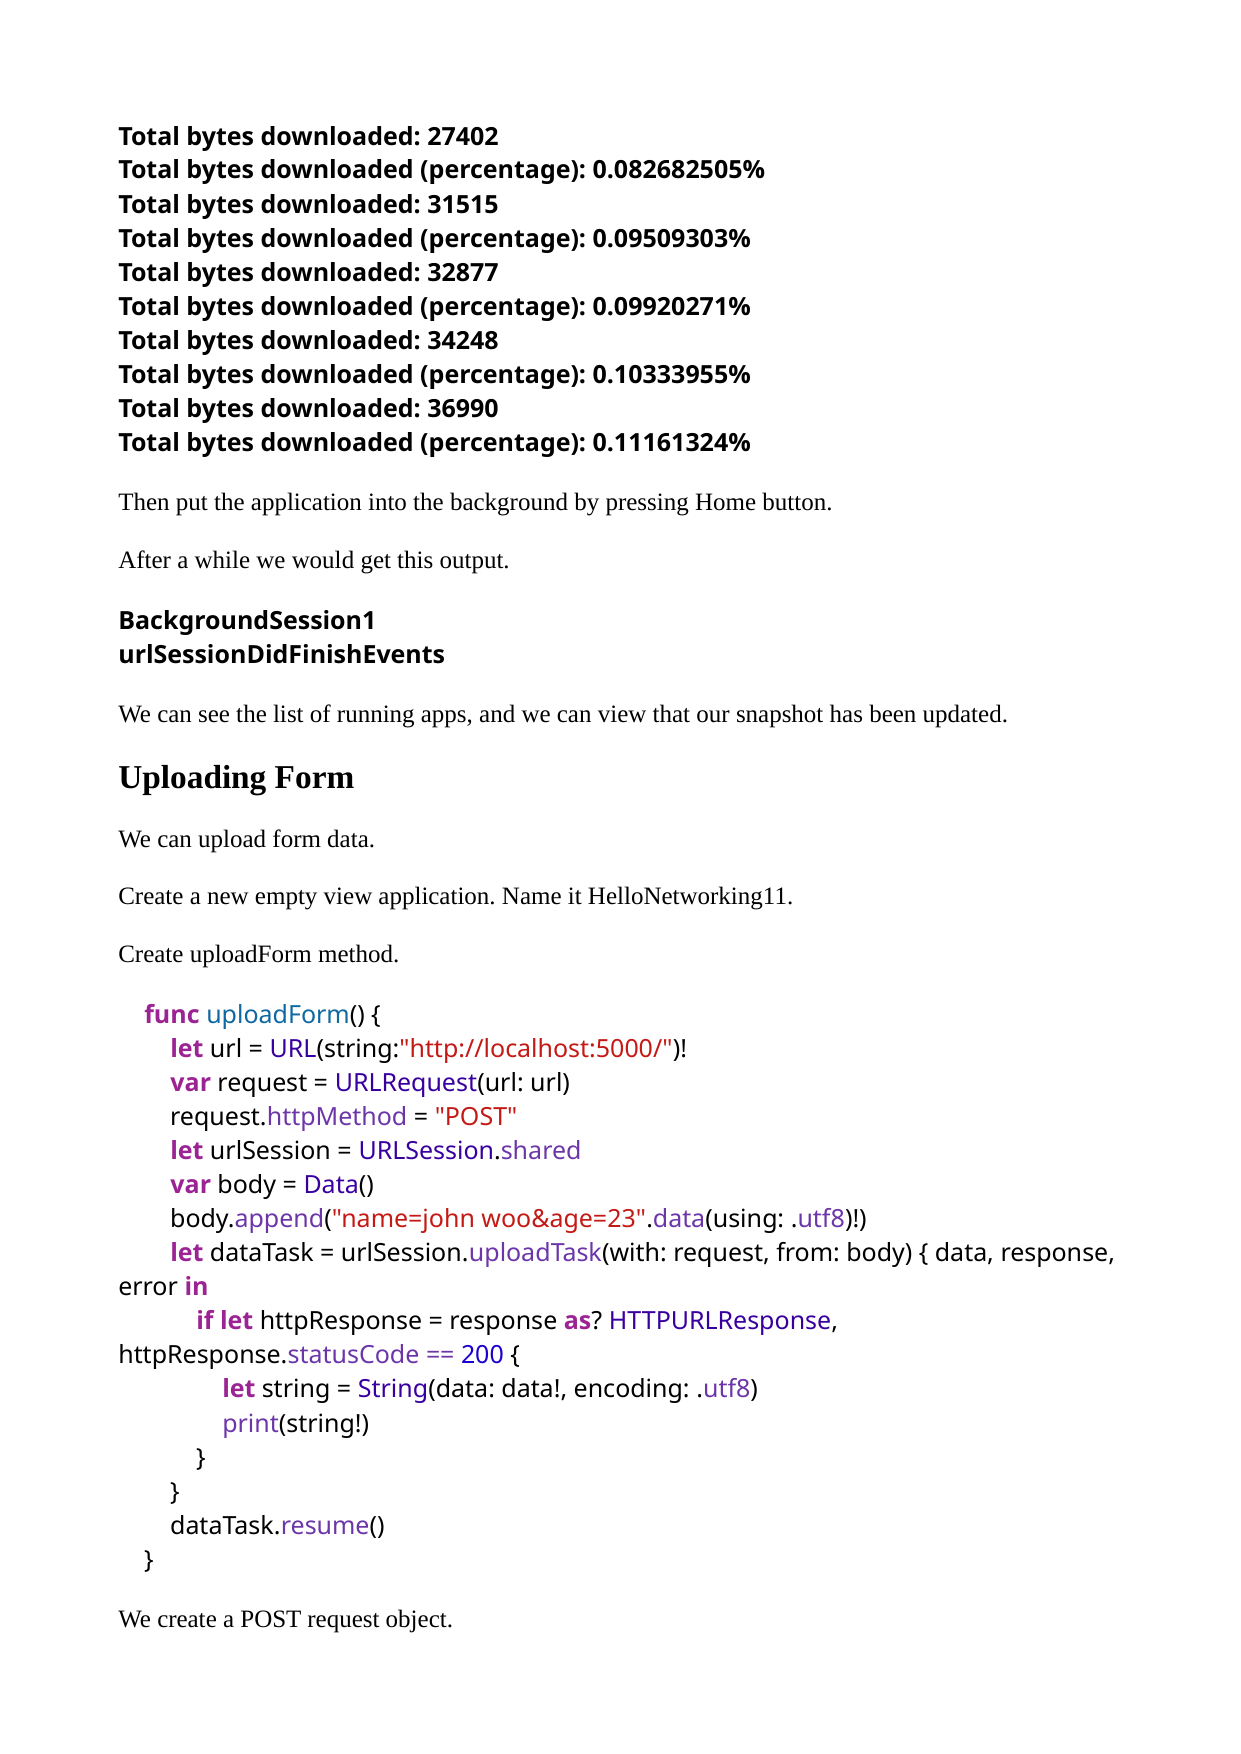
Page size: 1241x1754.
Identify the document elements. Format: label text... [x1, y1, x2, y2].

text var body = Data() [118, 1167, 1122, 1201]
text BackgroundSession1 [118, 602, 1122, 637]
text Total bytes downloaded (percentage): 0.09509303% [118, 220, 1122, 254]
text Then put the application into the background by pressing Home button. [118, 487, 1122, 516]
text Total bytes downloaded (percentage): 0.082682505% [118, 152, 1122, 186]
text urlSessionDidFinishEvents [118, 637, 1122, 671]
text Create a new empty view application. Name it HelloNetworking11. [118, 881, 1122, 910]
text if let httpResponse = response as? HTTPURLResponse, httpResponse.statusCode == 200 { [118, 1303, 1122, 1371]
text Total bytes downloaded: 31515 [118, 186, 1122, 220]
text Total bytes downloaded (percentage): 0.11161324% [118, 425, 1122, 459]
text let url = URL(string:"http://localhost:5000/")! [118, 1031, 1122, 1064]
text After a while we would get this output. [118, 545, 1122, 574]
text We create a POST request object. [118, 1604, 1122, 1633]
text let dataTask = urlSession.uploadTask(with: request, from: body) { data, response, error in [118, 1235, 1122, 1303]
text Total bytes downloaded (percentage): 0.10333955% [118, 357, 1122, 391]
text } [118, 1473, 1122, 1507]
text } [118, 1541, 1122, 1576]
text Total bytes downloaded: 32877 [118, 254, 1122, 288]
text print(string!) [118, 1405, 1122, 1439]
text Total bytes downloaded: 27402 [118, 118, 1122, 152]
text Total bytes downloaded (percentage): 0.09920271% [118, 288, 1122, 322]
text body.append("name=john woo&age=23".data(using: .utf8)!) [118, 1201, 1122, 1235]
text Total bytes downloaded: 34248 [118, 322, 1122, 357]
text Create uploadForm method. [118, 939, 1122, 968]
text request.httpMethod = "POST" [118, 1099, 1122, 1133]
text } [118, 1439, 1122, 1473]
text Total bytes downloaded: 36990 [118, 391, 1122, 425]
text var request = URLRequest(url: url) [118, 1064, 1122, 1099]
text Uploading Form [118, 757, 1122, 795]
text let string = String(data: data!, encoding: .utf8) [118, 1371, 1122, 1405]
text We can upload form data. [118, 824, 1122, 853]
text We can see the list of running apps, and we can view that our snapshot has been updated. [118, 699, 1122, 728]
text func uploadForm() { [118, 996, 1122, 1031]
text dataTask.resume() [118, 1507, 1122, 1541]
text let urlSession = URLSession.shared [118, 1133, 1122, 1167]
